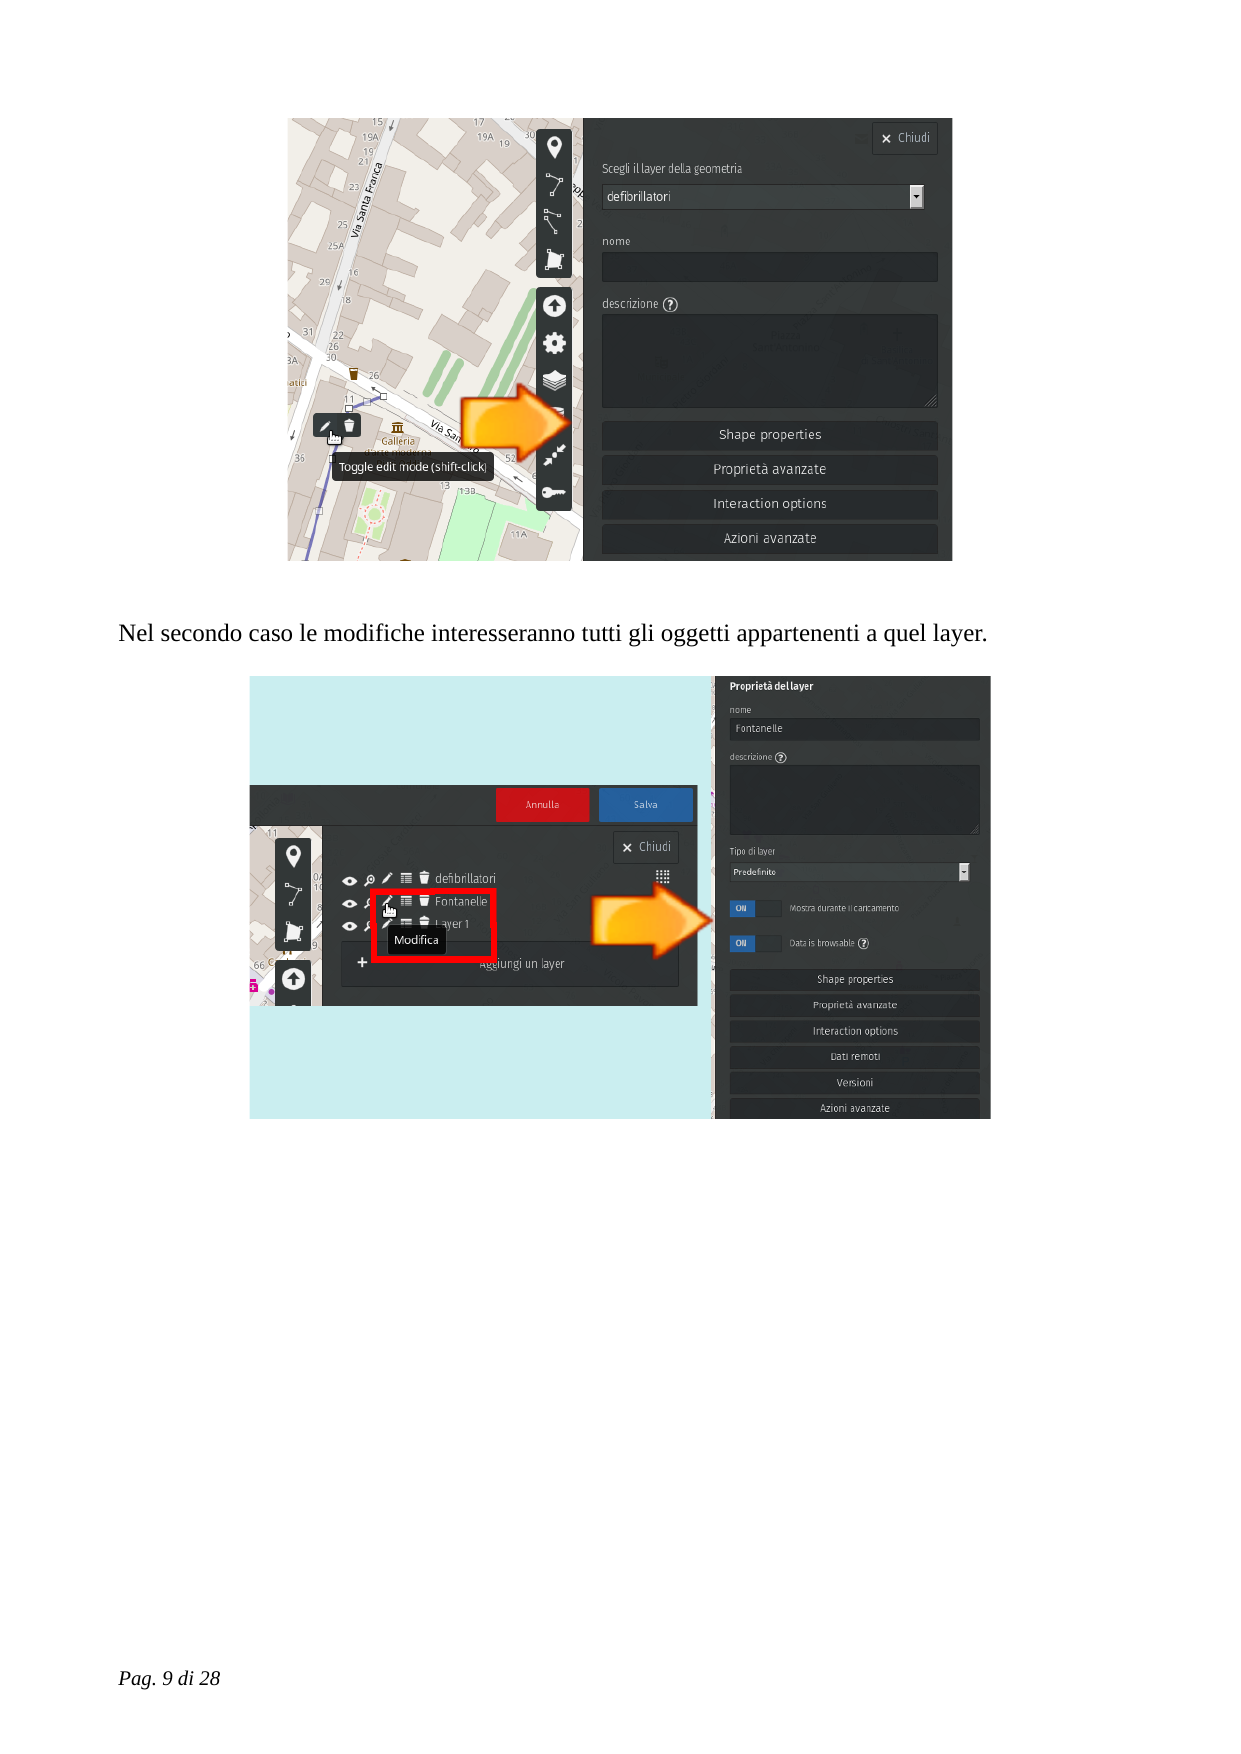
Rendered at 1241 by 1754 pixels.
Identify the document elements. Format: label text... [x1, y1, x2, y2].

text Nel secondo caso le modifiche interesseranno tutti gli oggetti appartenenti a quel layer. [118, 618, 1122, 647]
picture [249, 676, 991, 1119]
picture [287, 118, 953, 561]
